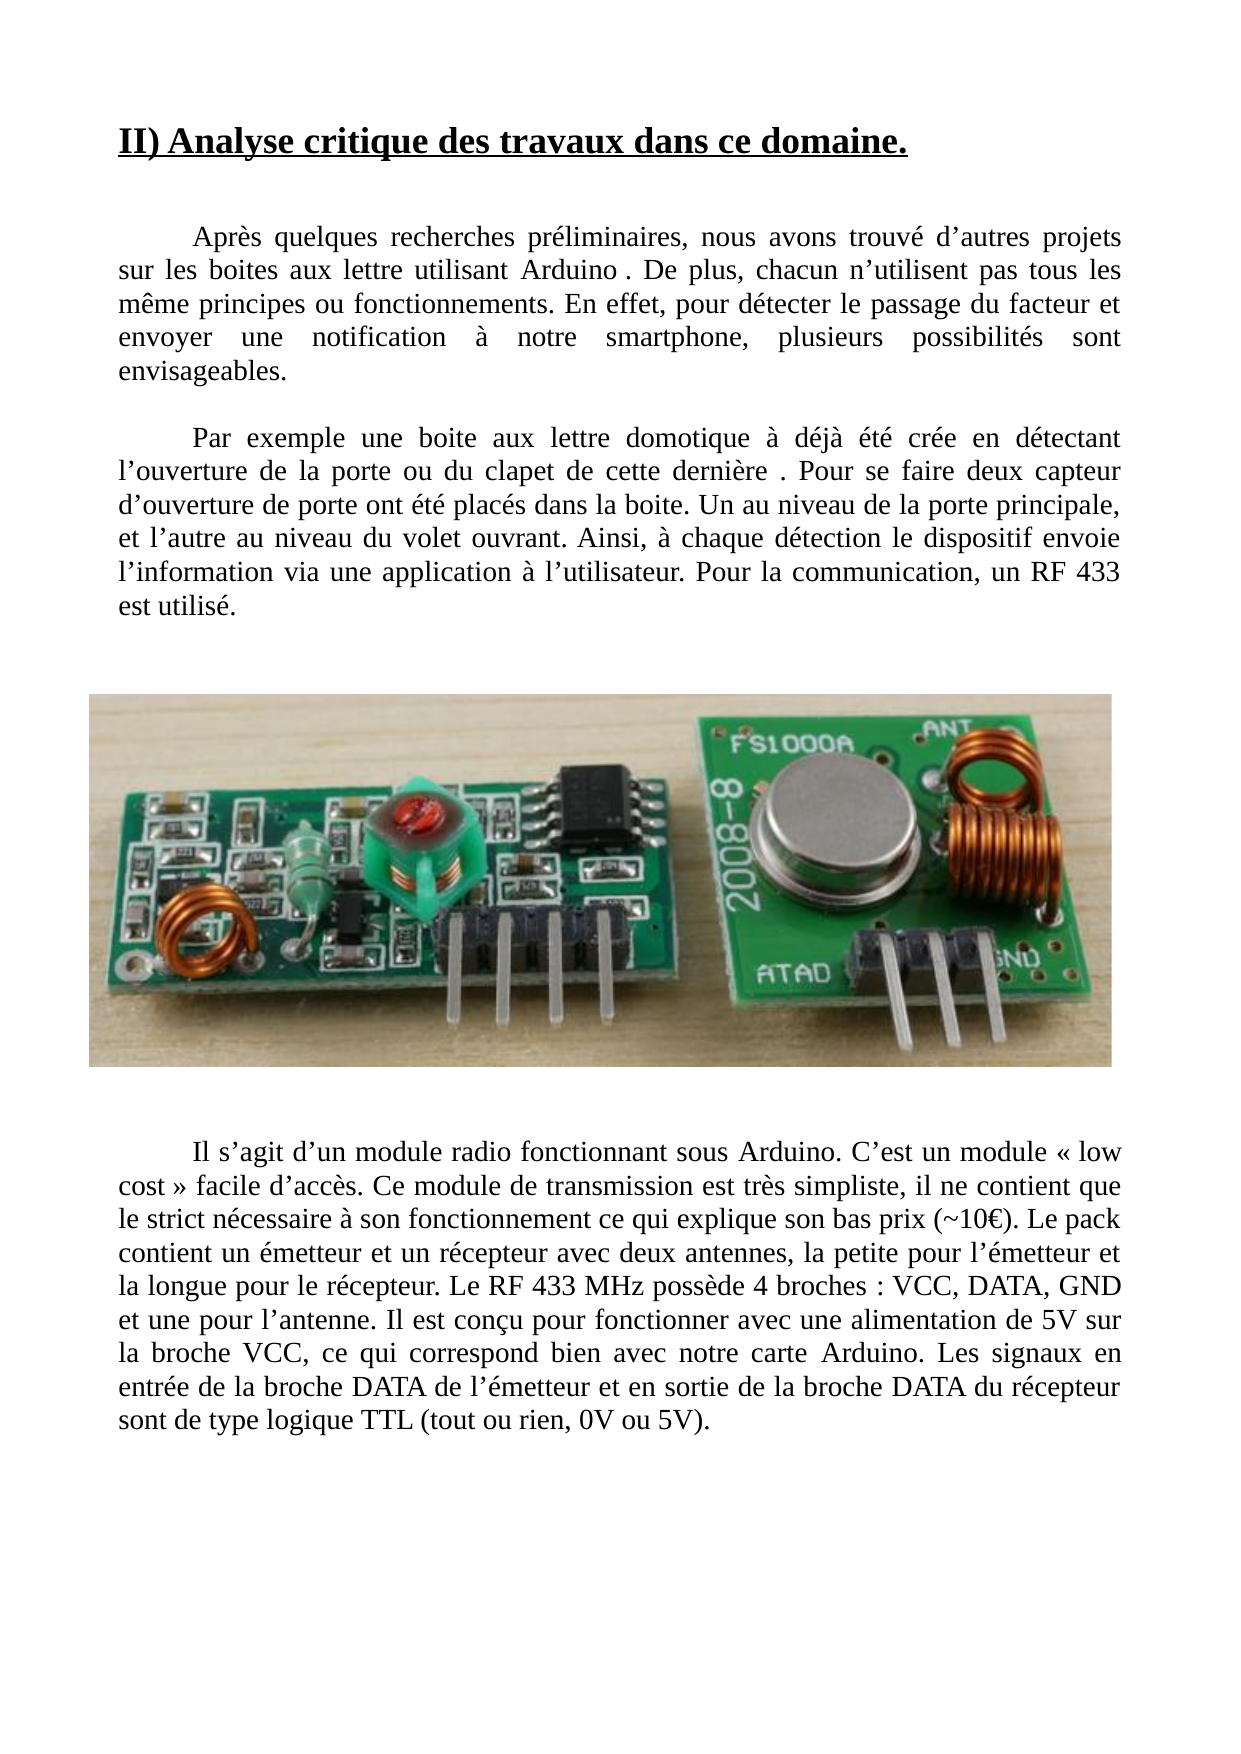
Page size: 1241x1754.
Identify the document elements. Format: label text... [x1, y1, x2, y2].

text Après quelques recherches préliminaires, nous avons trouvé d’autres projets sur les boites aux lettre utilisant Arduino . De plus, chacun n’utilisent pas tous les même principes ou fonctionnements. En effet, pour détecter le passage du facteur et envoyer une notification à notre smartphone, plusieurs possibilités sont envisageables. [118, 219, 1122, 386]
text Il s’agit d’un module radio fonctionnant sous Arduino. C’est un module « low cost » facile d’accès. Ce module de transmission est très simpliste, il ne contient que le strict nécessaire à son fonctionnement ce qui explique son bas prix (~10€). Le pack contient un émetteur et un récepteur avec deux antennes, la petite pour l’émetteur et la longue pour le récepteur. Le RF 433 MHz possède 4 broches : VCC, DATA, GND et une pour l’antenne. Il est conçu pour fonctionner avec une alimentation de 5V sur la broche VCC, ce qui correspond bien avec notre carte Arduino. Les signaux en entrée de la broche DATA de l’émetteur et en sortie de la broche DATA du récepteur sont de type logique TTL (tout ou rien, 0V ou 5V). [118, 1134, 1122, 1436]
text II) Analyse critique des travaux dans ce domaine. [118, 118, 1122, 161]
picture [89, 694, 1112, 1067]
text Par exemple une boite aux lettre domotique à déjà été crée en détectant l’ouverture de la porte ou du clapet de cette dernière . Pour se faire deux capteur d’ouverture de porte ont été placés dans la boite. Un au niveau de la porte principale, et l’autre au niveau du volet ouvrant. Ainsi, à chaque détection le dispositif envoie l’information via une application à l’utilisateur. Pour la communication, un RF 433 est utilisé. [118, 420, 1122, 621]
